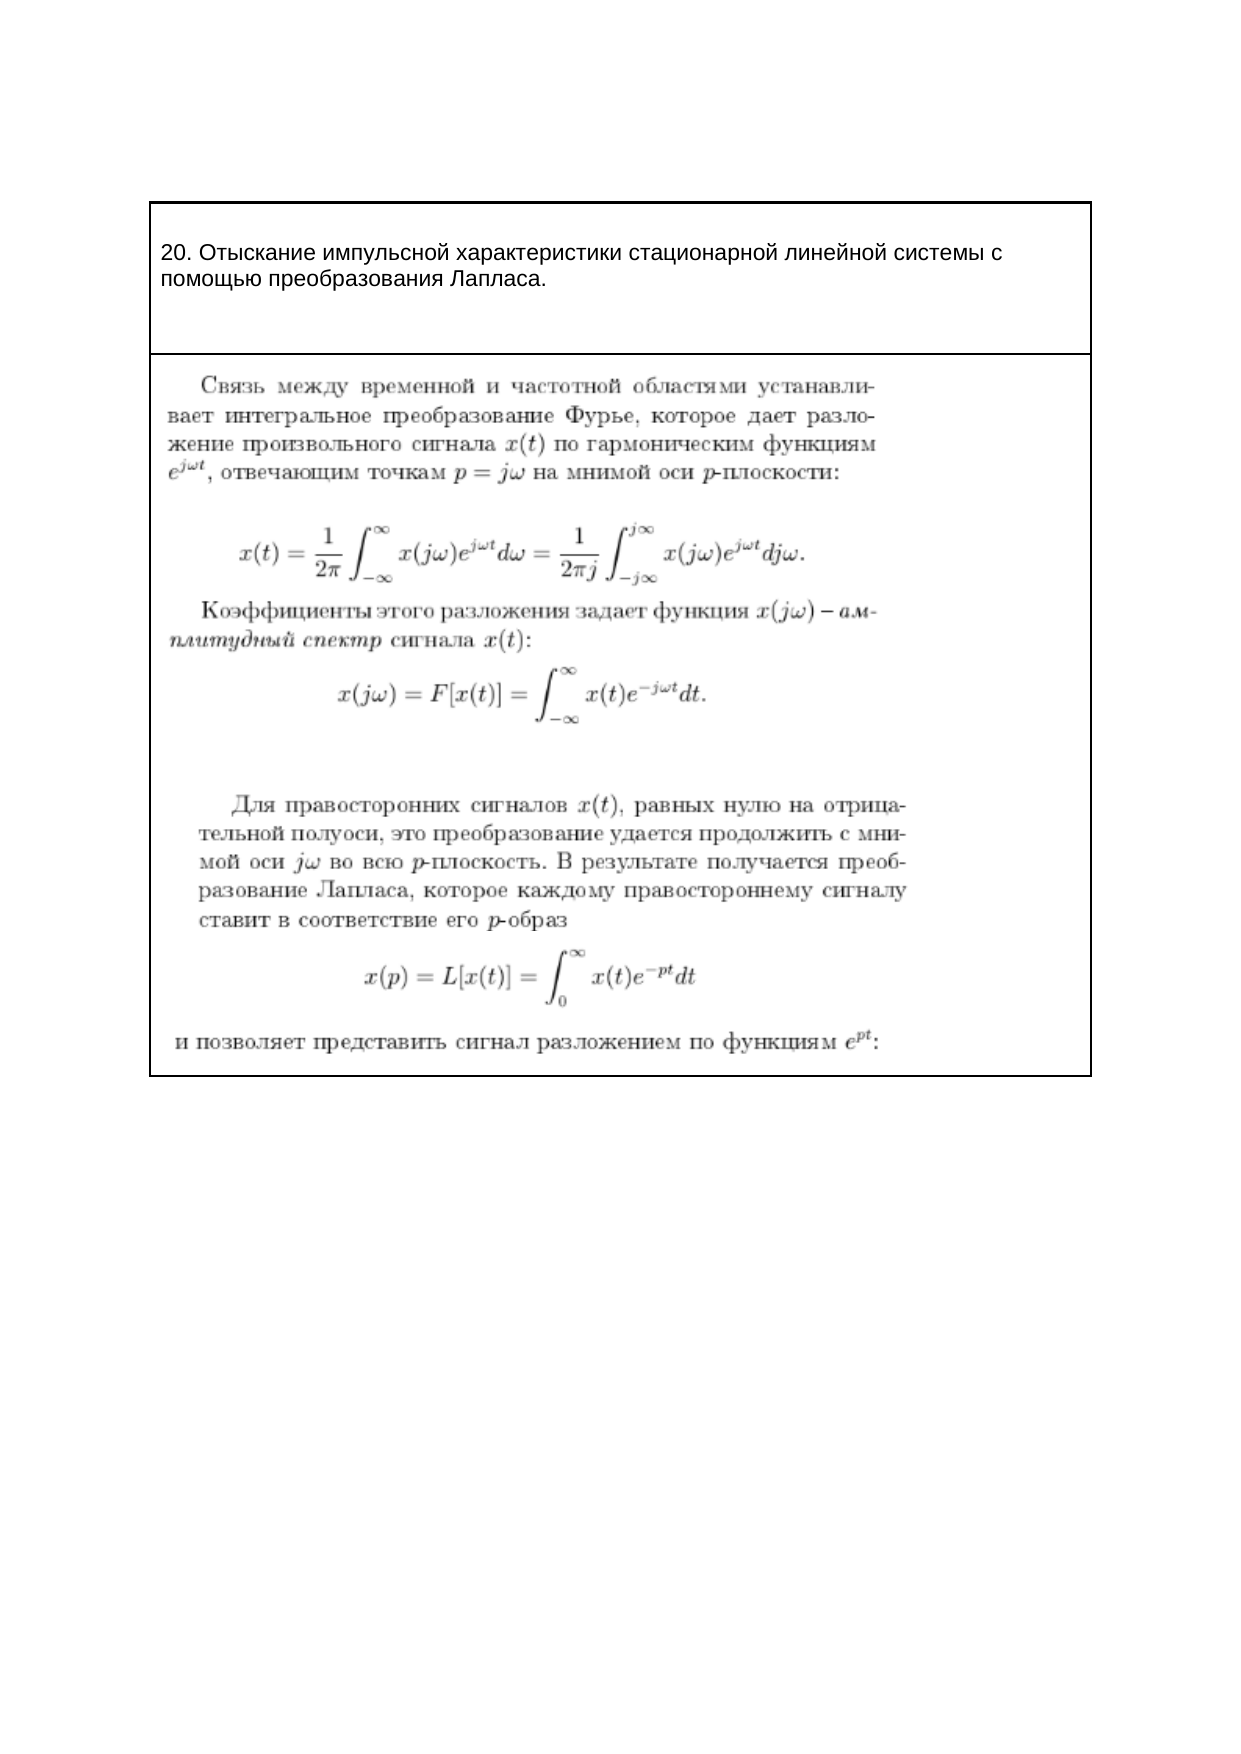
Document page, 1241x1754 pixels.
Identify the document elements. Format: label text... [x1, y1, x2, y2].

table_header 20. Отыскание импульсной характеристики стационарной линейной системы с помощью преобразования Лапласа. [151, 204, 1090, 353]
table_cell [151, 355, 1090, 1075]
picture [160, 365, 1000, 1065]
